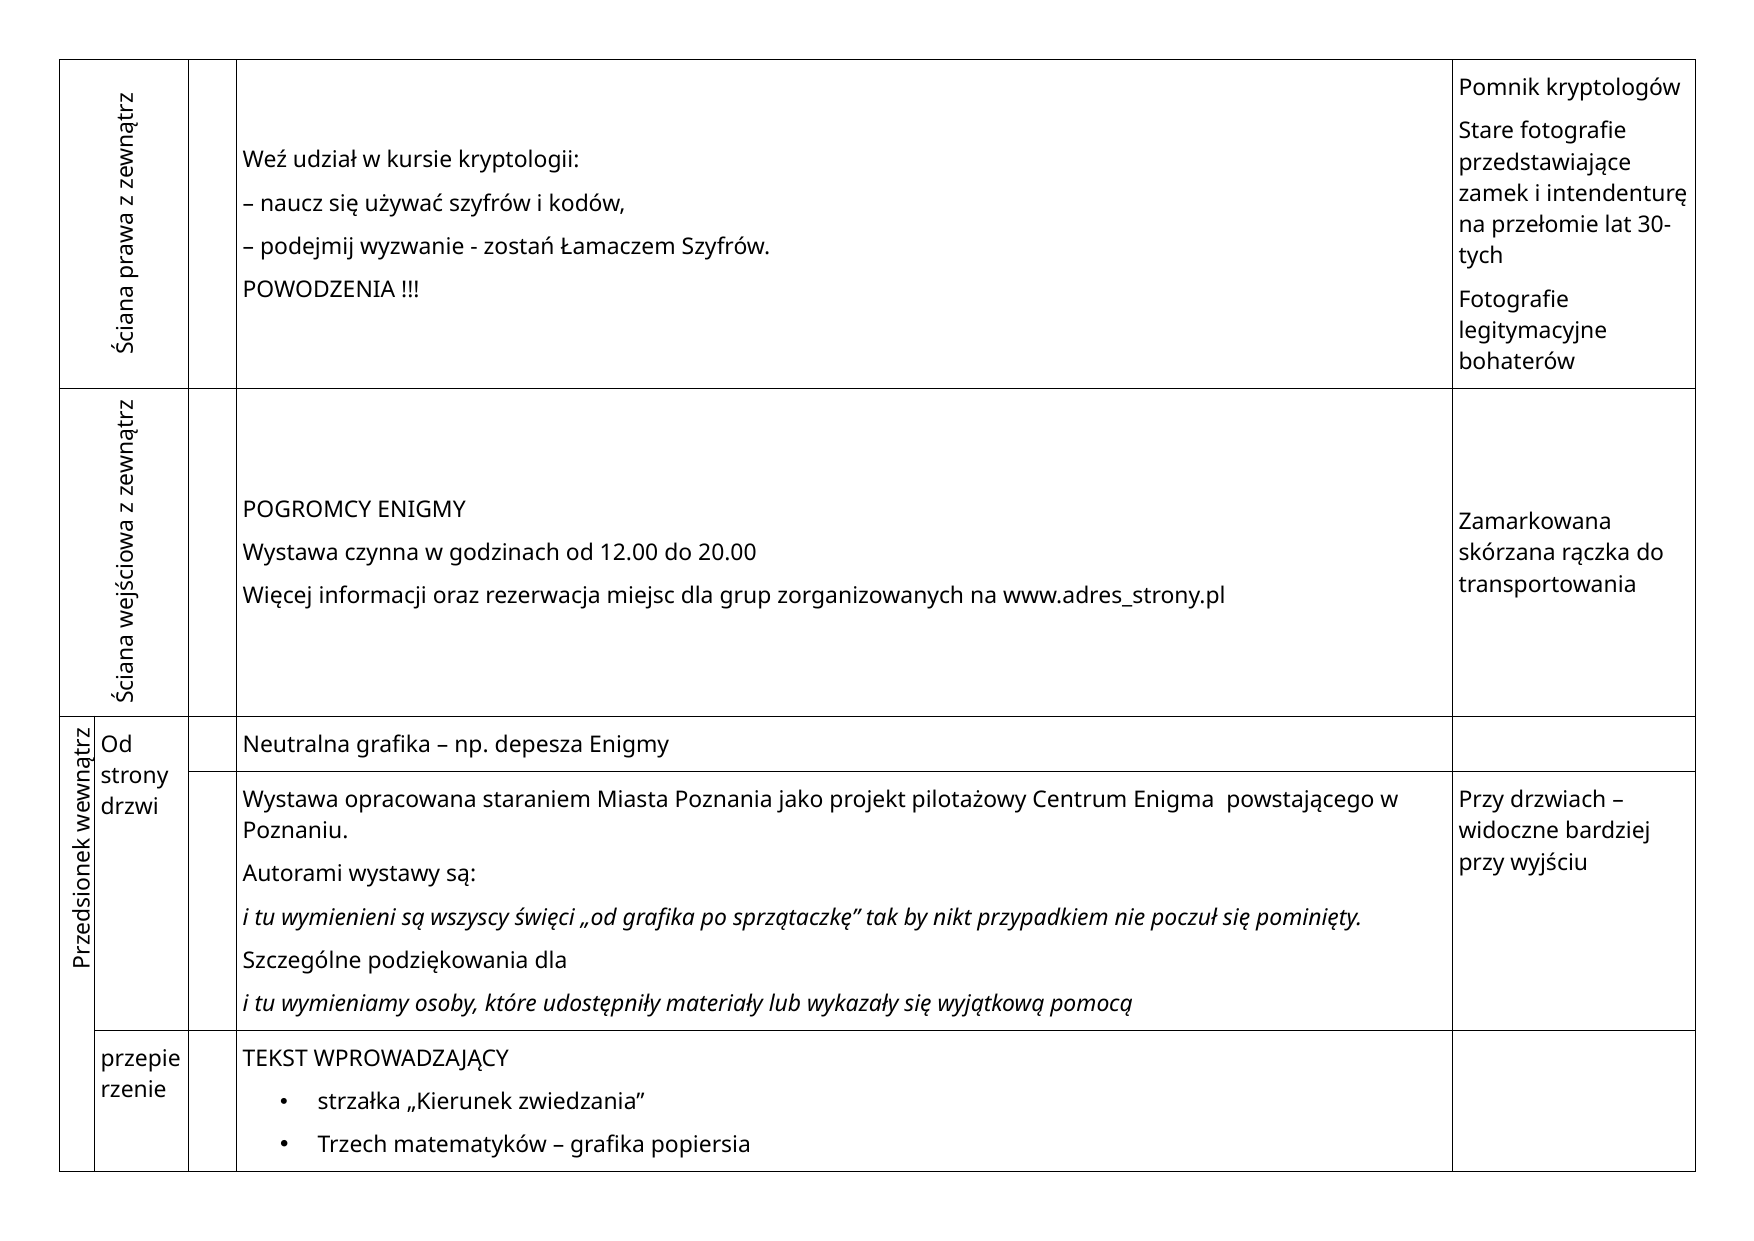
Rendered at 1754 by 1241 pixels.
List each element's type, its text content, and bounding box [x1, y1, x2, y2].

table_cell TEKST WPROWADZAJĄCY strzałka „Kierunek zwiedzania” Trzech matematyków – grafika popiersia Poznaj historię Enigmy i zwycięstwa nad jej szyfrem. Rusz śladem poznańskich matematyków, weź udział w kursie kryptologii. Zostań szyfrantem i łamaczem szyfrów. [237, 1031, 1452, 1171]
table_cell Od strony drzwi [95, 717, 188, 1029]
table_cell Neutralna grafika – np. depesza Enigmy [237, 717, 1452, 771]
table_cell Zamarkowana skórzana rączka do transportowania [1453, 389, 1695, 716]
table_cell [189, 717, 236, 771]
table_cell Ściana prawa z zewnątrz [60, 60, 188, 388]
table_cell POGROMCY ENIGMY Wystawa czynna w godzinach od 12.00 do 20.00 Więcej informacji oraz rezerwacja miejsc dla grup zorganizowanych na www.adres_strony.pl [237, 389, 1452, 716]
table_cell Przedsionek wewnątrz [60, 717, 94, 1171]
table_cell Weź udział w kursie kryptologii: – naucz się używać szyfrów i kodów, – podejmij wyzwanie - zostań Łamaczem Szyfrów. POWODZENIA !!! [237, 60, 1452, 388]
table_cell [189, 389, 236, 716]
table_cell [1453, 717, 1695, 771]
table_cell [189, 60, 236, 388]
table_cell Wystawa opracowana staraniem Miasta Poznania jako projekt pilotażowy Centrum Enigma powstającego w Poznaniu. Autorami wystawy są: i tu wymienieni są wszyscy święci „od grafika po sprzątaczkę” tak by nikt przypadkiem nie poczuł się pominięty. Szczególne podziękowania dla i tu wymieniamy osoby, które udostępniły materiały lub wykazały się wyjątkową pomocą [237, 772, 1452, 1029]
table_cell [189, 1031, 236, 1171]
table_cell przepierzenie [95, 1031, 188, 1171]
table_cell Przy drzwiach – widoczne bardziej przy wyjściu [1453, 772, 1695, 1029]
table_cell Pomnik kryptologów Stare fotografie przedstawiające zamek i intendenturę na przełomie lat 30-tych Fotografie legitymacyjne bohaterów [1453, 60, 1695, 388]
table_cell [1453, 1031, 1695, 1171]
table_cell [189, 772, 236, 1029]
table_cell Ściana wejściowa z zewnątrz [60, 389, 188, 716]
